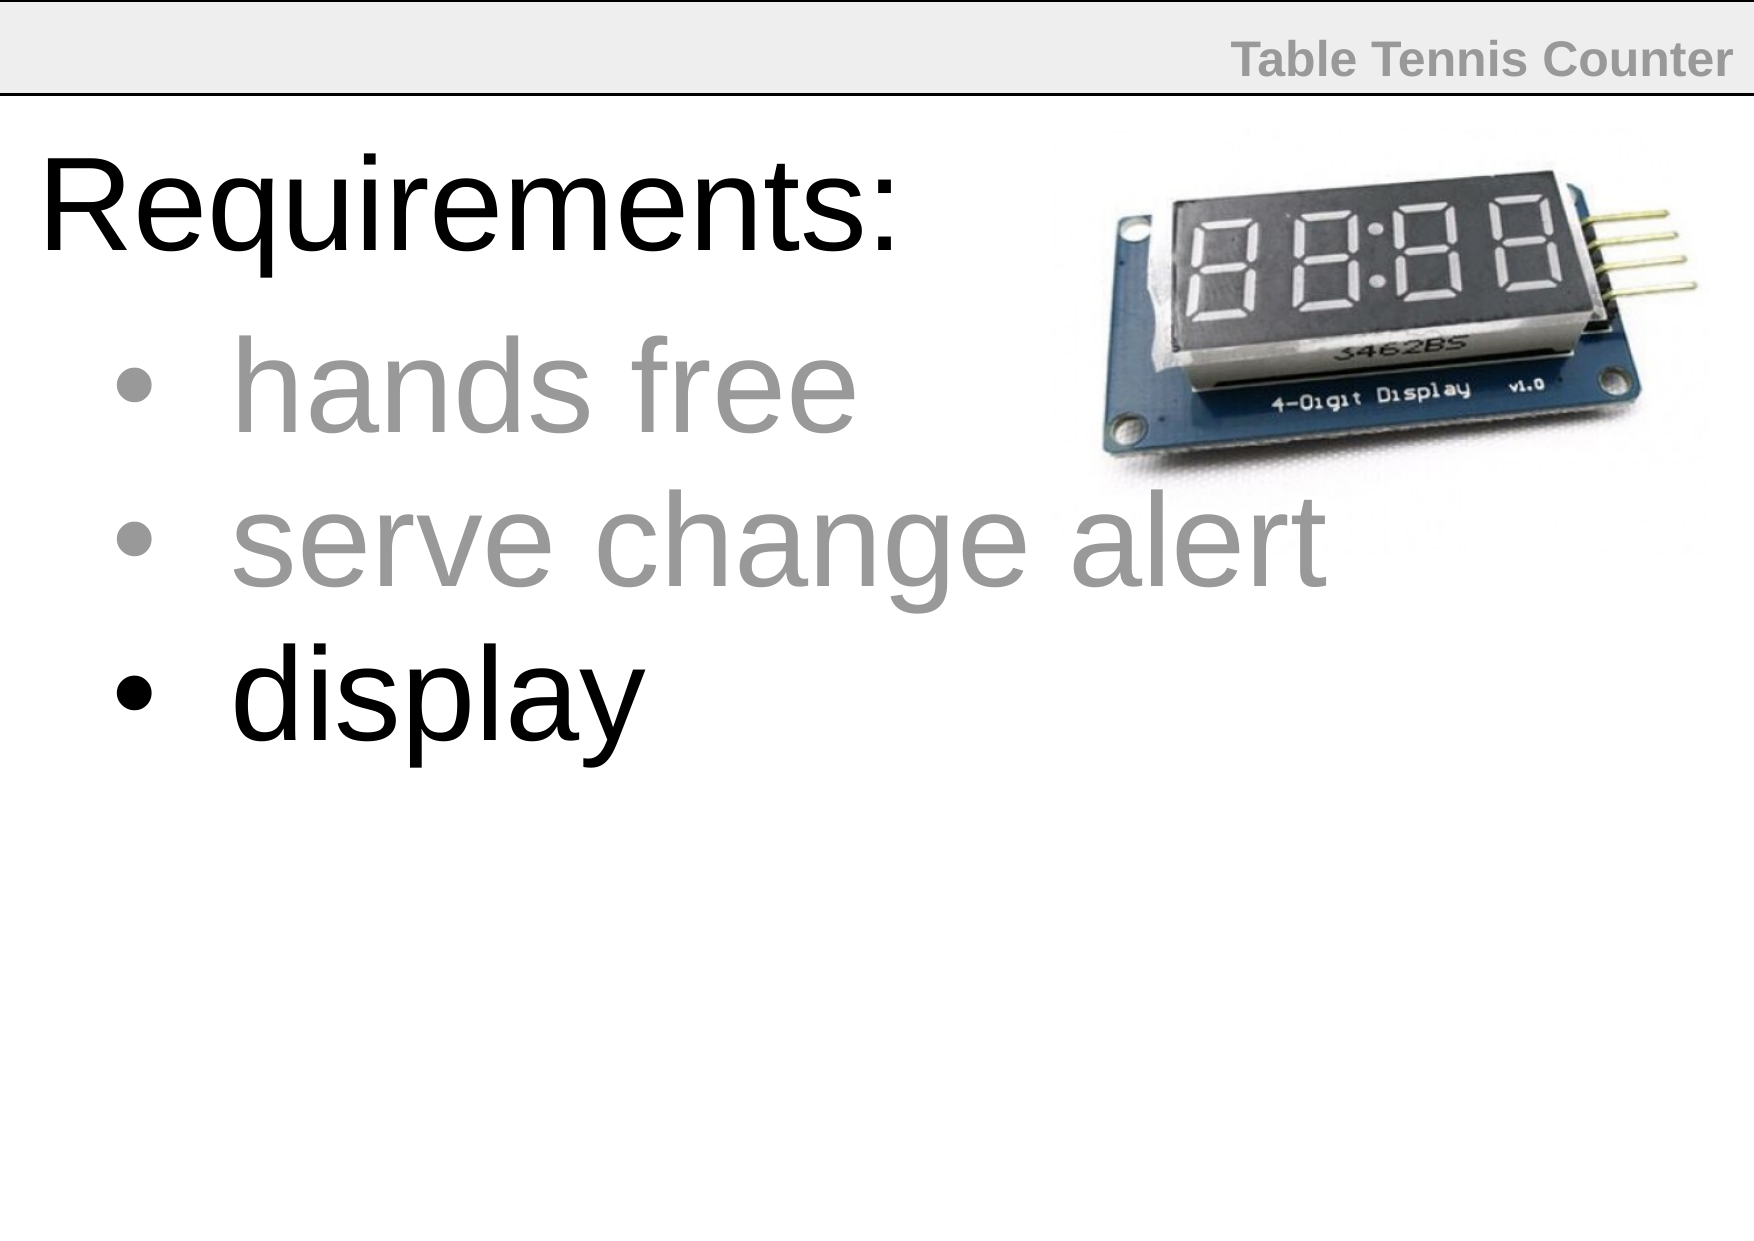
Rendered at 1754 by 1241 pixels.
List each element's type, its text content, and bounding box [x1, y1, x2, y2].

list hands free [112, 308, 1050, 461]
picture [1189, 523, 1227, 544]
text Requirements: [0, 126, 1754, 279]
picture [1050, 127, 1709, 555]
list serve change alert [112, 461, 1754, 615]
list [1709, 308, 1754, 461]
list display [112, 615, 1754, 769]
picture [1092, 551, 1120, 555]
